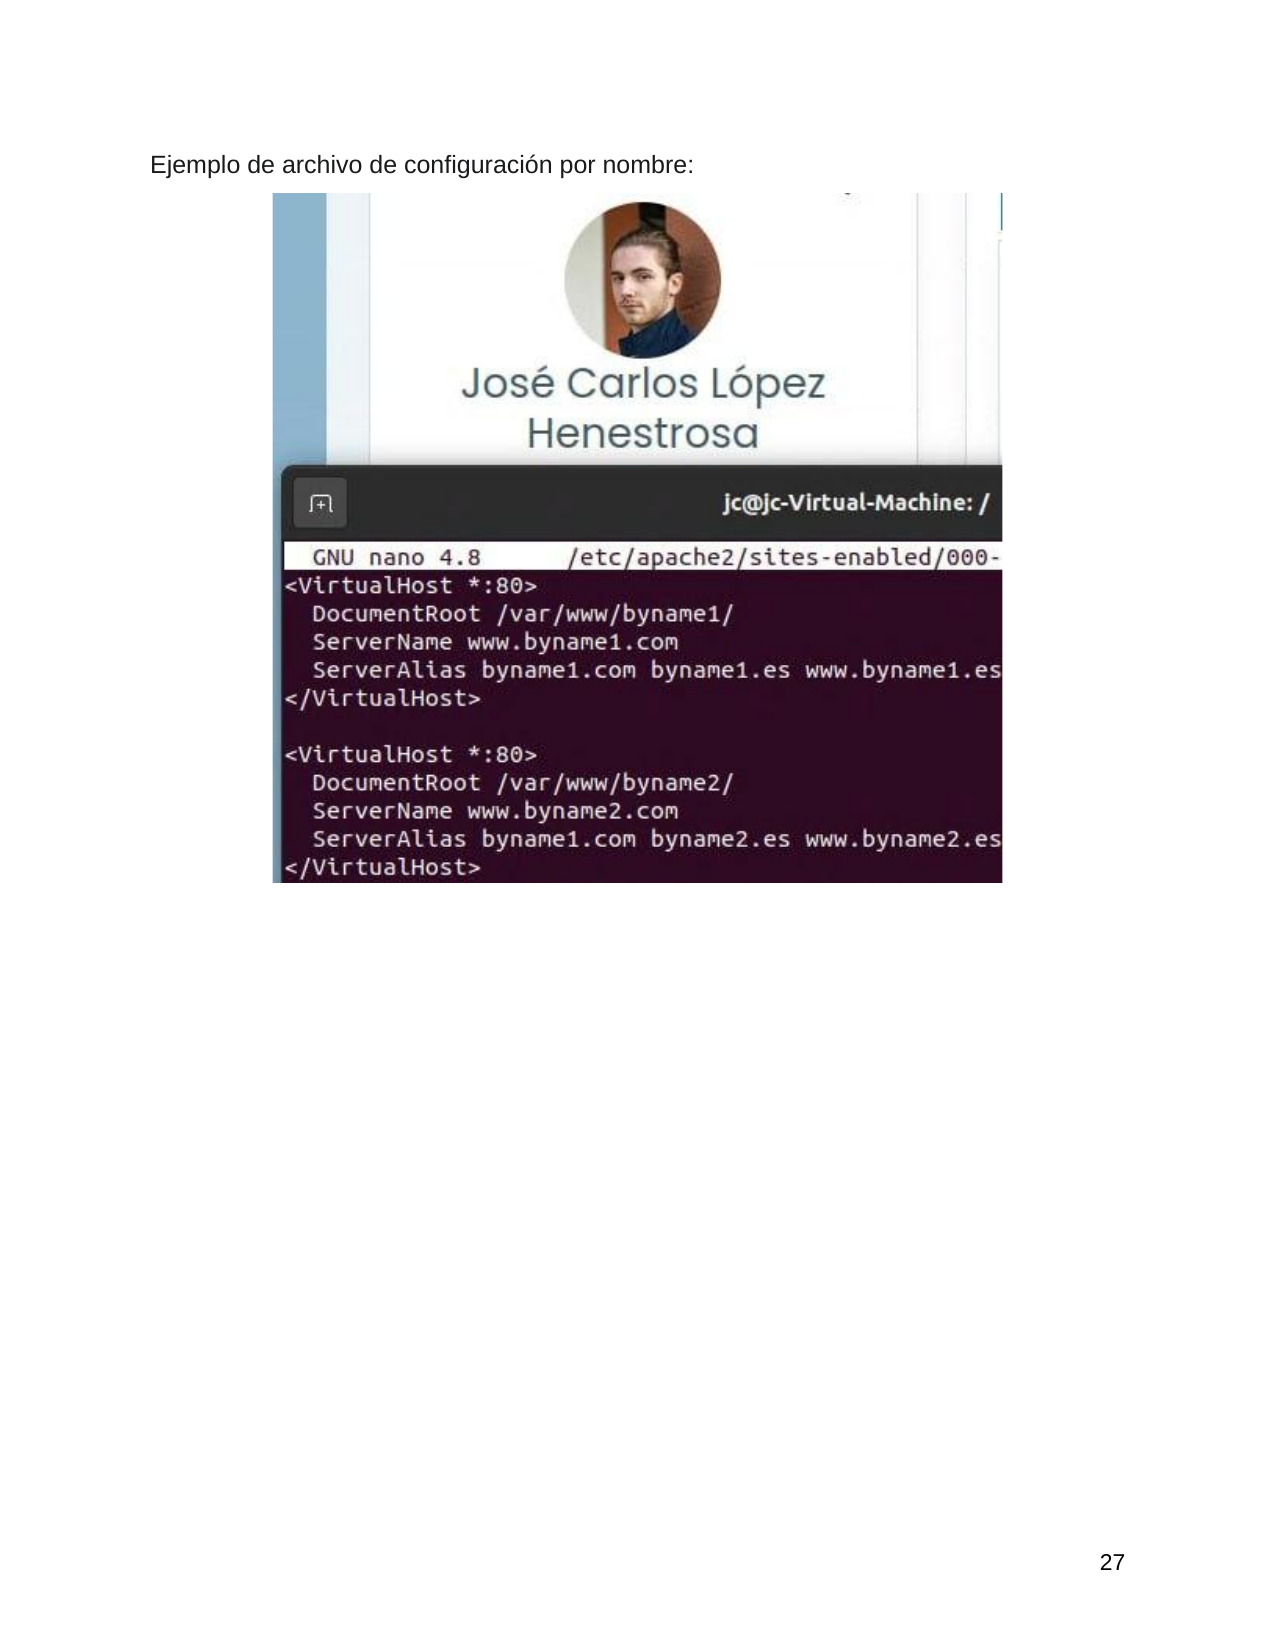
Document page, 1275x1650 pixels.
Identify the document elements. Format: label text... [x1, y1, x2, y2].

text Ejemplo de archivo de configuración por nombre: [150, 150, 1125, 179]
picture [272, 193, 1003, 883]
